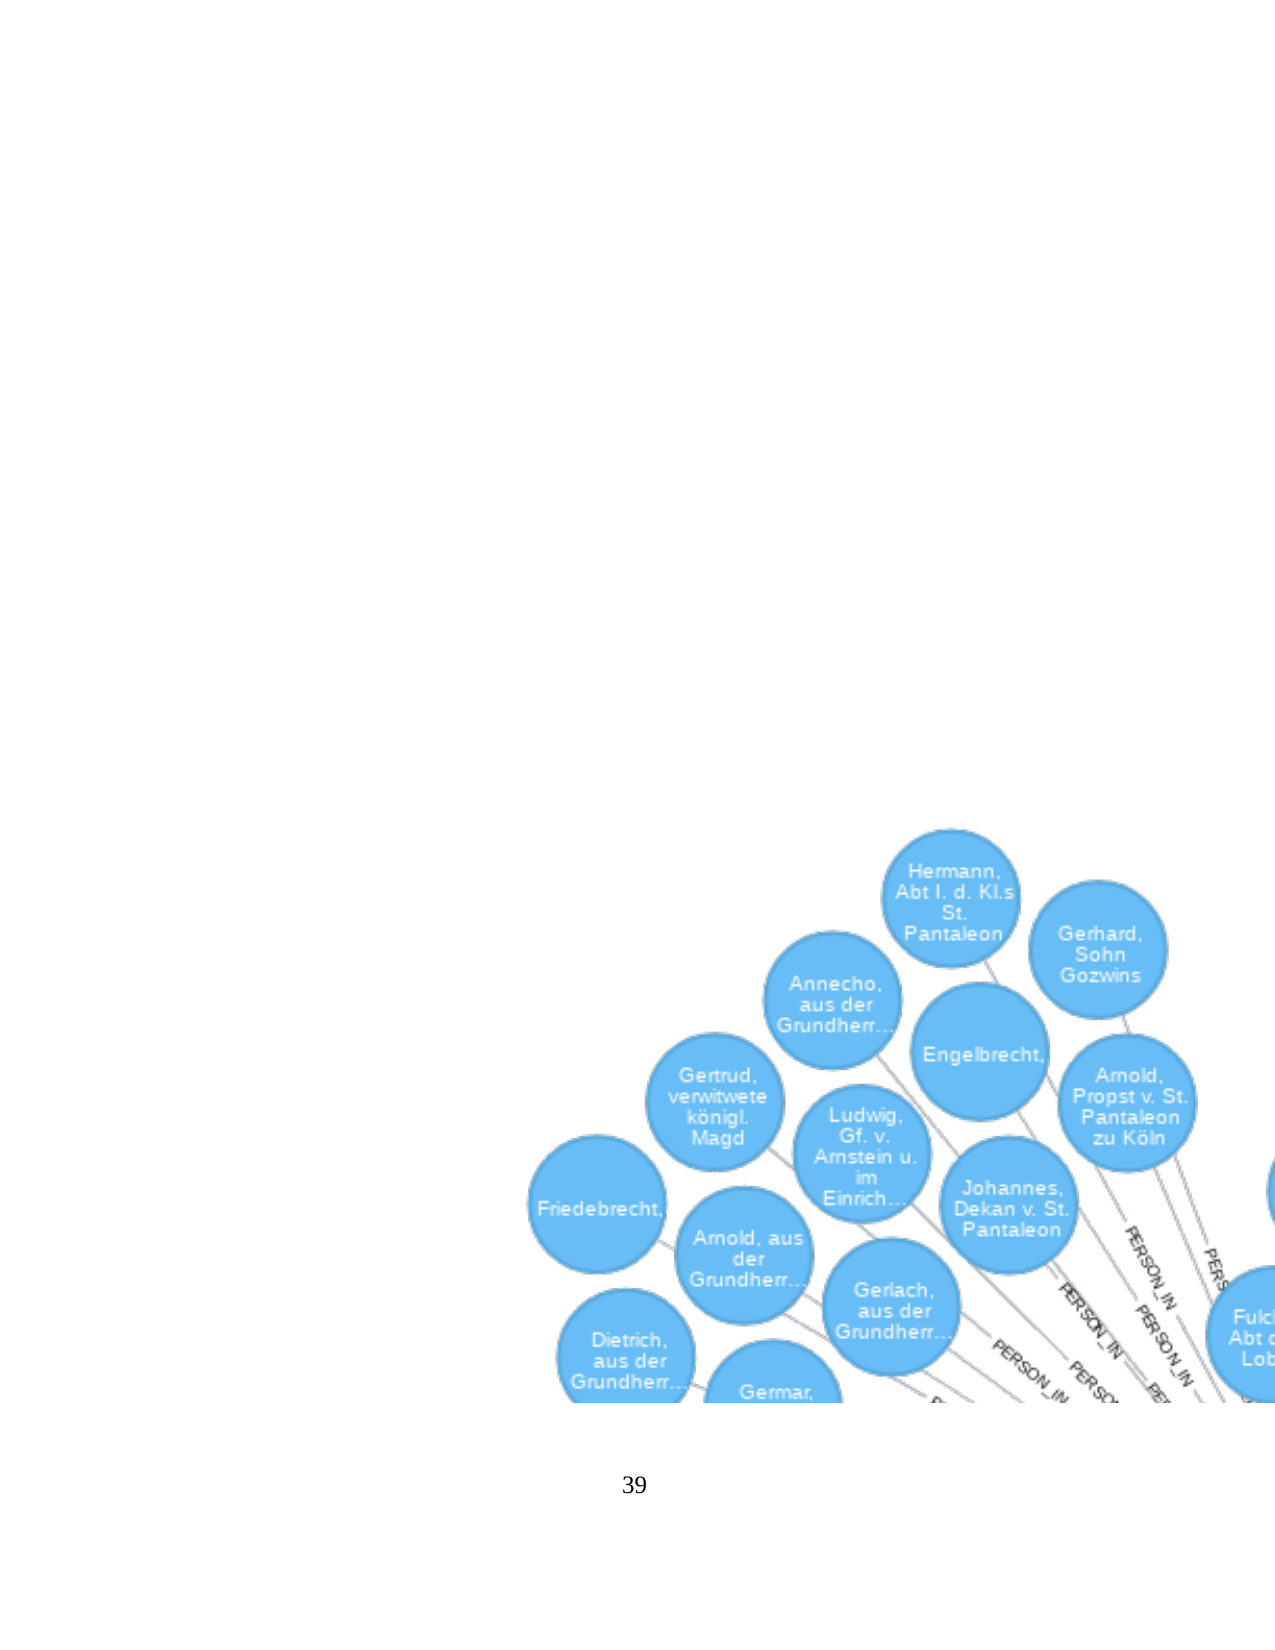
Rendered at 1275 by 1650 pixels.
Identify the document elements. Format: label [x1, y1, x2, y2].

picture [150, 150, 1275, 1403]
